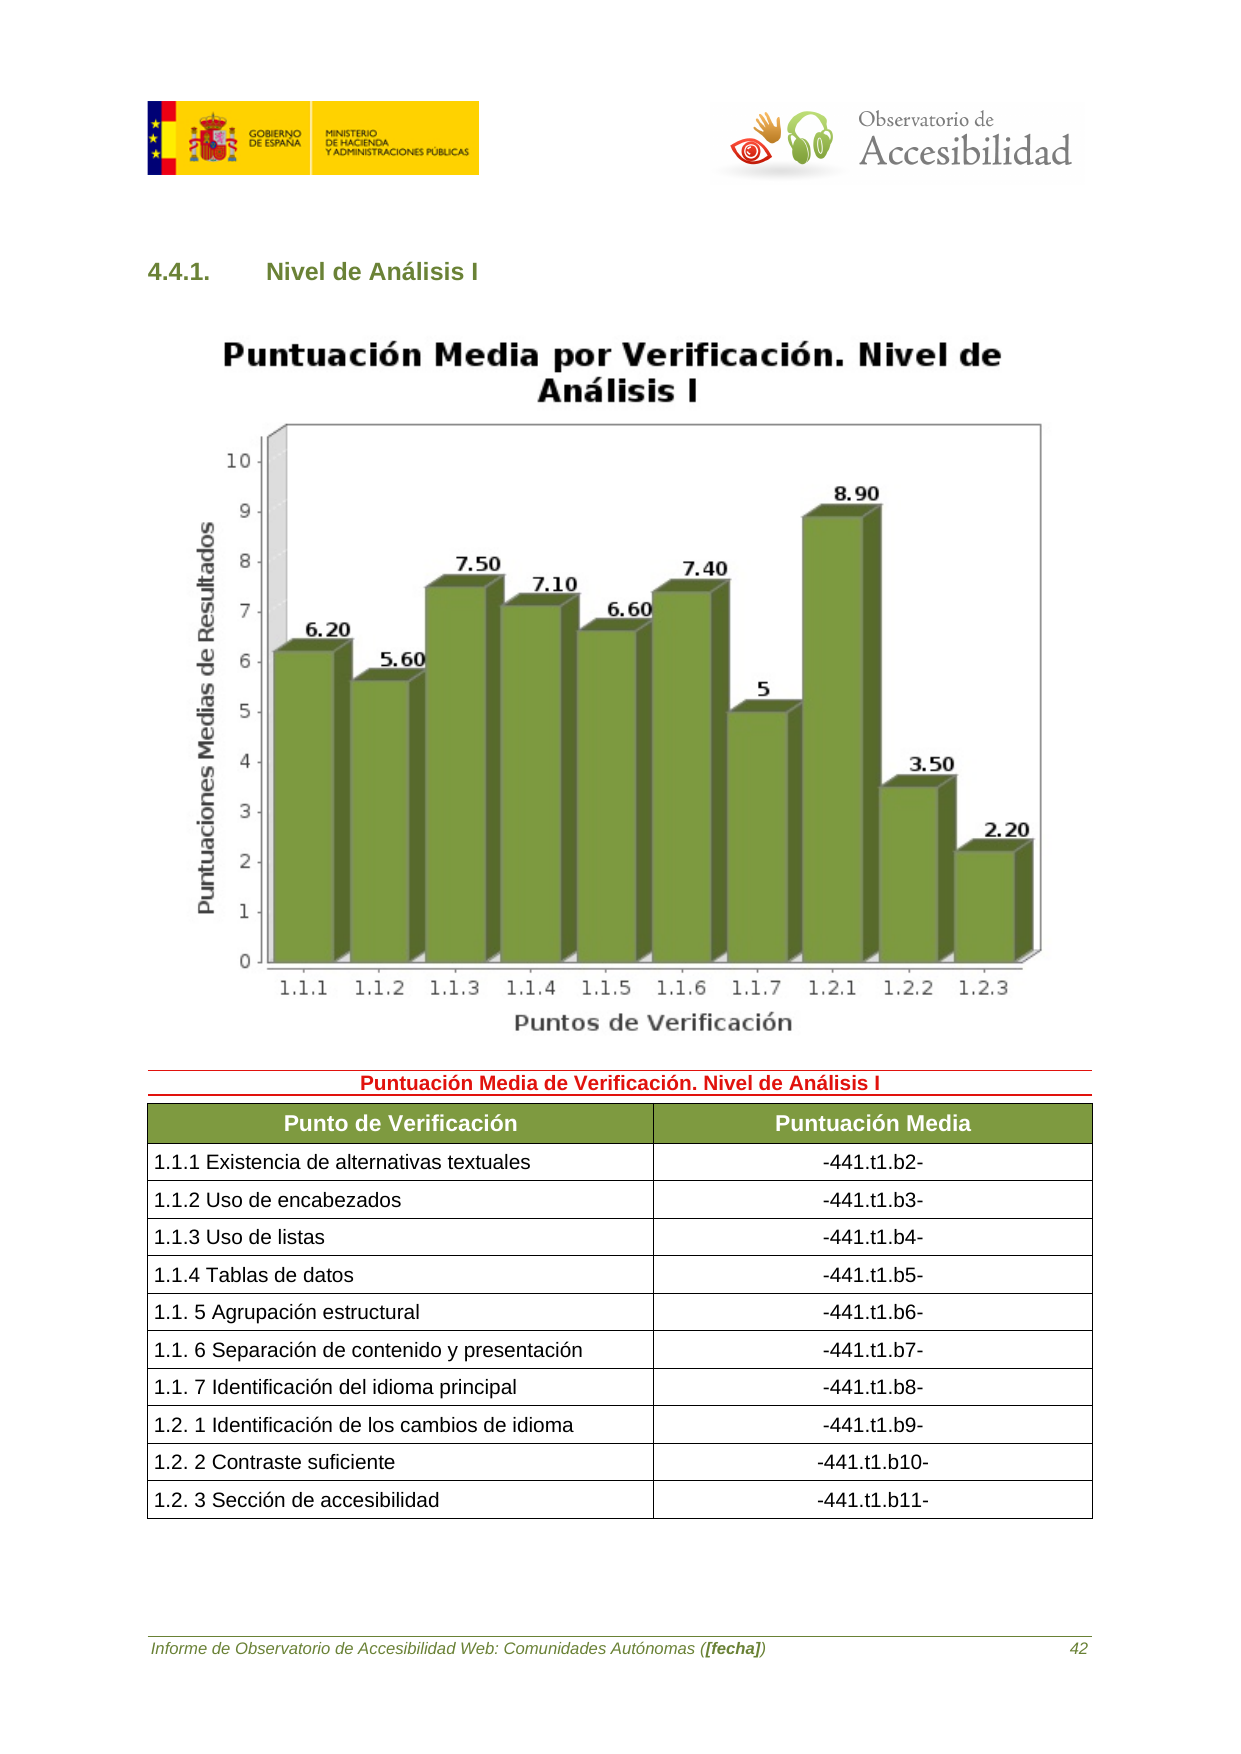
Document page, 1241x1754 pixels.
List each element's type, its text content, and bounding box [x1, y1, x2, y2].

picture [147, 101, 479, 175]
table_cell 1.1. 5 Agrupación estructural [148, 1294, 653, 1330]
picture [175, 335, 1059, 1045]
table_cell 1.1. 7 Identificación del idioma principal [148, 1369, 653, 1405]
table_cell 1.2. 1 Identificación de los cambios de idioma [148, 1406, 653, 1443]
table_cell 1.1. 6 Separación de contenido y presentación [148, 1331, 653, 1368]
table_cell 1.2. 3 Sección de accesibilidad [148, 1481, 653, 1518]
table_cell -441.t1.b8- [654, 1369, 1092, 1405]
table_cell -441.t1.b10- [654, 1444, 1092, 1480]
table_cell -441.t1.b3- [654, 1181, 1092, 1218]
table_cell -441.t1.b7- [654, 1331, 1092, 1368]
table_cell 1.1.1 Existencia de alternativas textuales [148, 1144, 653, 1180]
table_cell 1.2. 2 Contraste suficiente [148, 1444, 653, 1480]
table_cell -441.t1.b5- [654, 1256, 1092, 1293]
text Puntuación Media de Verificación. Nivel de Análisis I [148, 1071, 1092, 1094]
table_cell -441.t1.b4- [654, 1219, 1092, 1255]
picture [710, 102, 1086, 185]
table_header Punto de Verificación [148, 1104, 653, 1143]
table_cell -441.t1.b6- [654, 1294, 1092, 1330]
table_cell 1.1.4 Tablas de datos [148, 1256, 653, 1293]
table_cell -441.t1.b9- [654, 1406, 1092, 1443]
table_cell -441.t1.b11- [654, 1481, 1092, 1518]
table_cell 1.1.3 Uso de listas [148, 1219, 653, 1255]
table_header Puntuación Media [654, 1104, 1092, 1143]
table_cell -441.t1.b2- [654, 1144, 1092, 1180]
table_cell 1.1.2 Uso de encabezados [148, 1181, 653, 1218]
subtitle Nivel de Análisis I [148, 257, 1092, 286]
